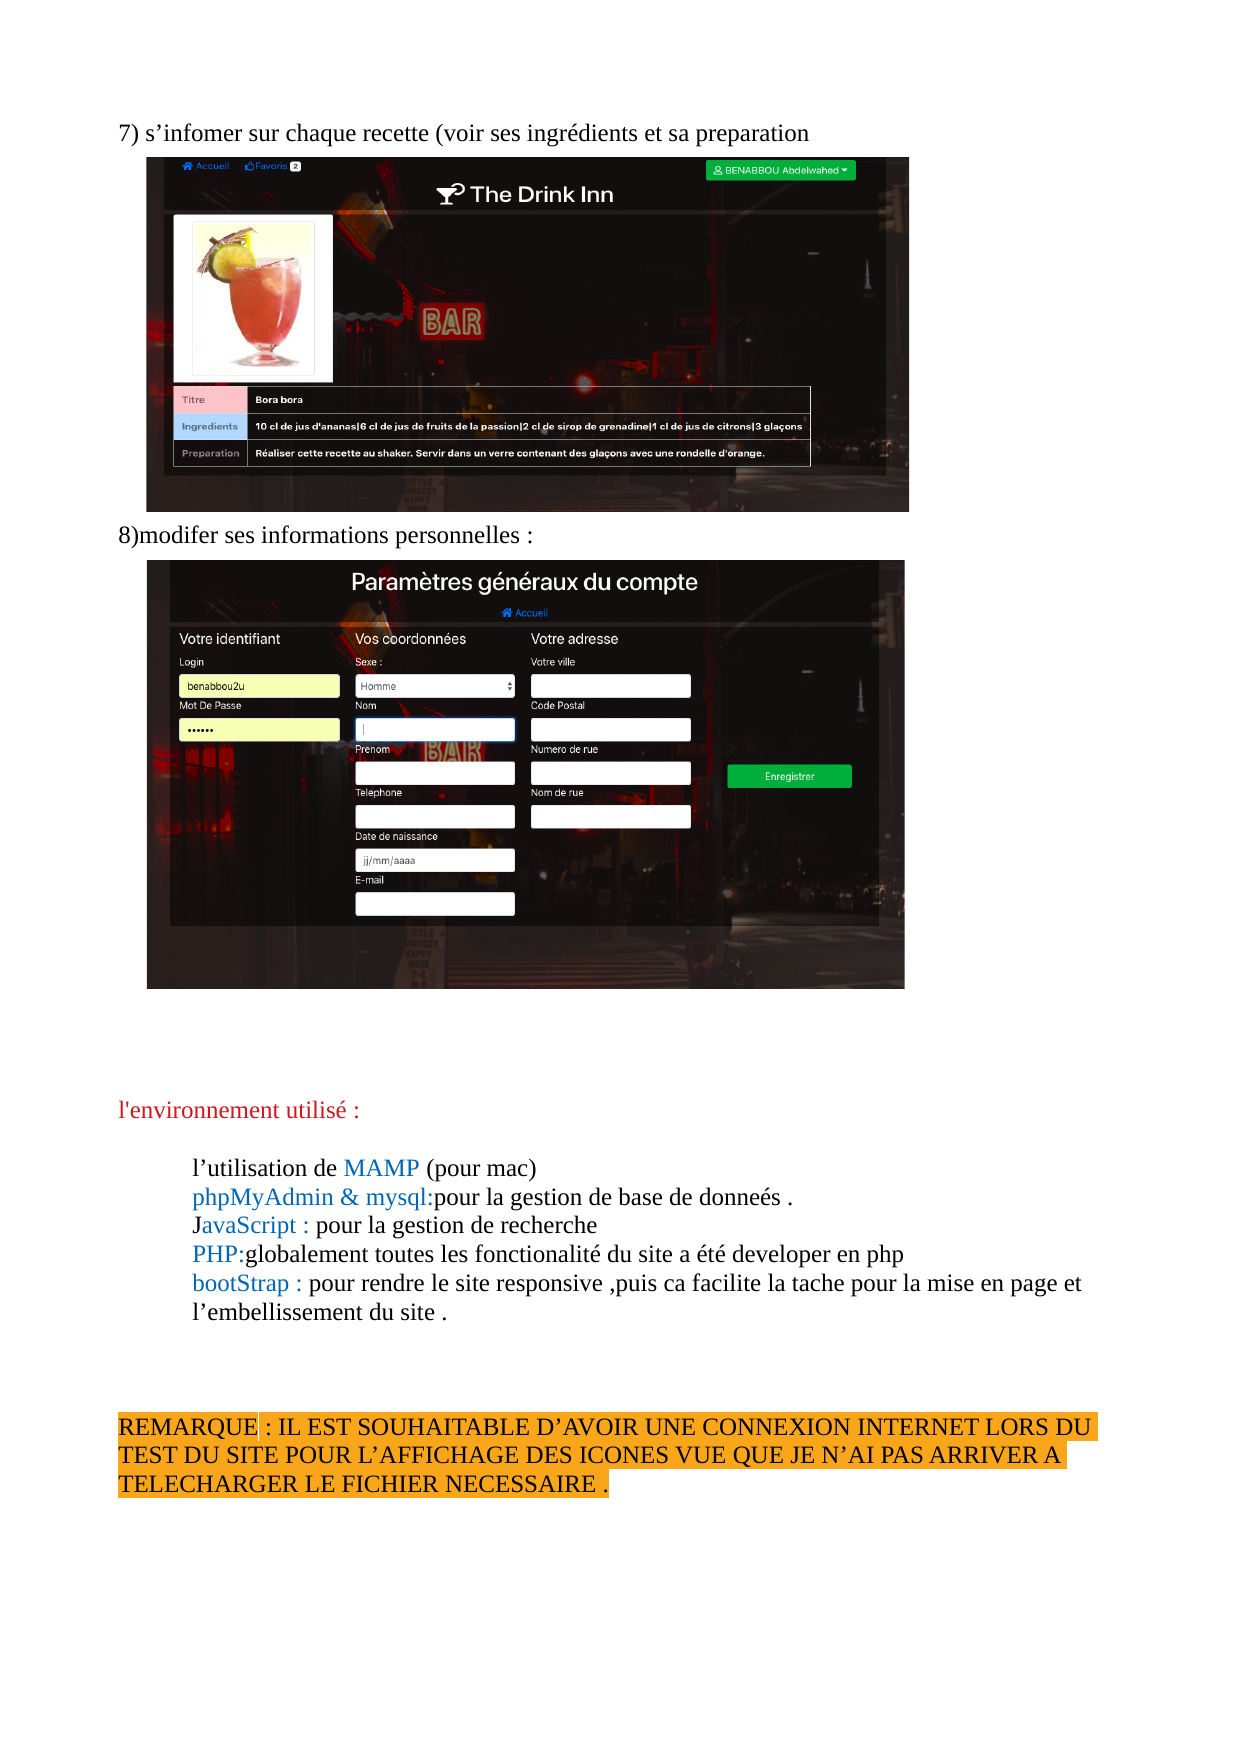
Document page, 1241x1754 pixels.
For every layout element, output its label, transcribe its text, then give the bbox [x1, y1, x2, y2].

text l'environnement utilisé : [118, 1096, 1122, 1124]
text PHP:globalement toutes les fonctionalité du site a été developer en php [118, 1239, 1122, 1268]
text bootStrap : pour rendre le site responsive ,puis ca facilite la tache pour la mise en page et l’embellissement du site . [118, 1268, 1122, 1326]
text 8)modifer ses informations personnelles : [118, 521, 1122, 549]
text l’utilisation de MAMP (pour mac) [118, 1153, 1122, 1182]
text phpMyAdmin & mysql:pour la gestion de base de donneés . [118, 1182, 1122, 1211]
text REMARQUE : IL EST SOUHAITABLE D’AVOIR UNE CONNEXION INTERNET LORS DU TEST DU SITE POUR L’AFFICHAGE DES ICONES VUE QUE JE N’AI PAS ARRIVER A TELECHARGER LE FICHIER NECESSAIRE . [118, 1412, 1122, 1498]
picture [146, 560, 905, 989]
picture [146, 157, 910, 512]
text 7) s’infomer sur chaque recette (voir ses ingrédients et sa preparation [118, 118, 1122, 147]
text JavaScript : pour la gestion de recherche [118, 1211, 1122, 1239]
